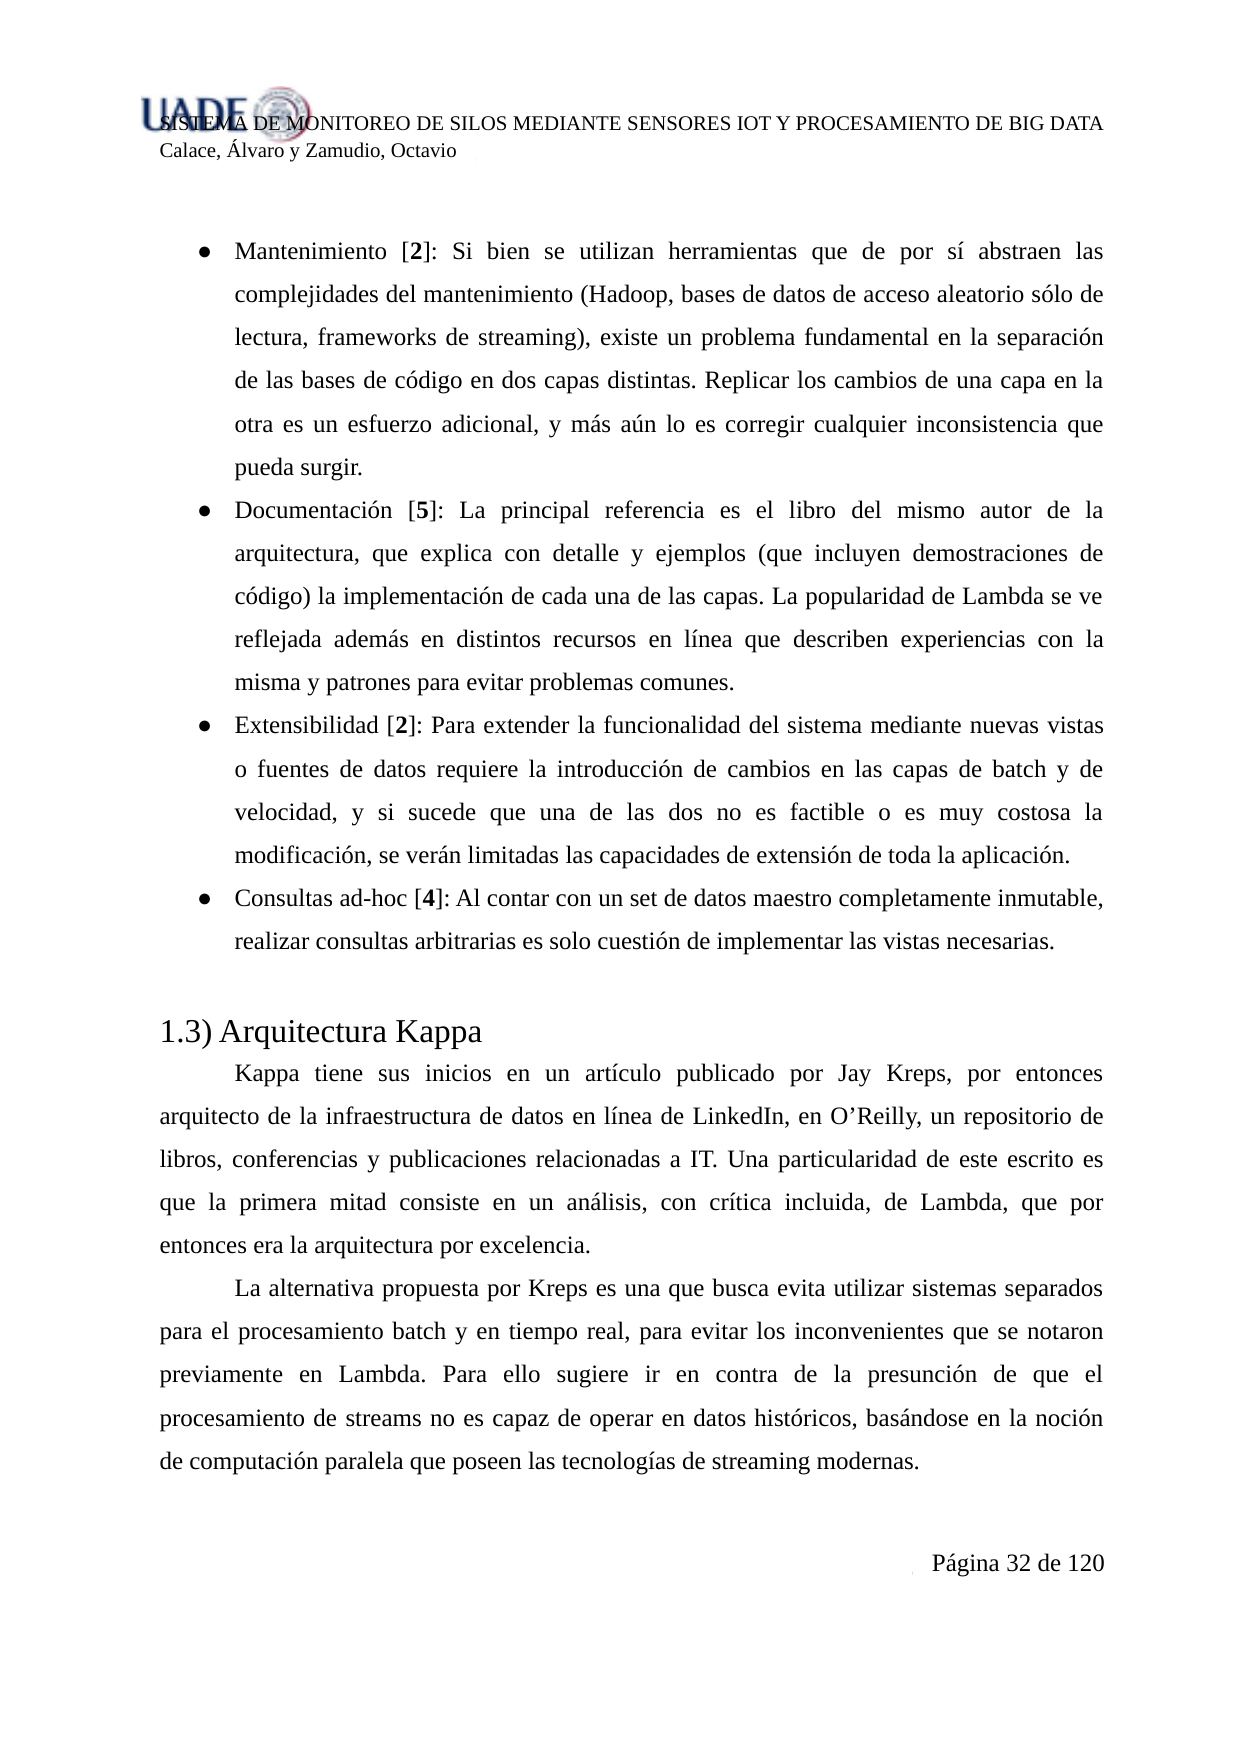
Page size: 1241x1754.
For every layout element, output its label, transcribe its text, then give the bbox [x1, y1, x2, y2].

picture [140, 86, 314, 146]
list Mantenimiento [2]: Si bien se utilizan herramientas que de por sí abstraen las complejidades del mantenimiento (Hadoop, bases de datos de acceso aleatorio sólo de lectura, frameworks de streaming), existe un problema fundamental en la separación de las bases de código en dos capas distintas. Replicar los cambios de una capa en la otra es un esfuerzo adicional, y más aún lo es corregir cualquier inconsistencia que pueda surgir. [197, 236, 1104, 481]
text Kappa tiene sus inicios en un artículo publicado por Jay Kreps, por entonces arquitecto de la infraestructura de datos en línea de LinkedIn, en O’Reilly, un repositorio de libros, conferencias y publicaciones relacionadas a IT. Una particularidad de este escrito es que la primera mitad consiste en un análisis, con crítica incluida, de Lambda, que por entonces era la arquitectura por excelencia. [159, 1058, 1104, 1259]
list Extensibilidad [2]: Para extender la funcionalidad del sistema mediante nuevas vistas o fuentes de datos requiere la introducción de cambios en las capas de batch y de velocidad, y si sucede que una de las dos no es factible o es muy costosa la modificación, se verán limitadas las capacidades de extensión de toda la aplicación. [197, 711, 1104, 869]
list Consultas ad-hoc [4]: Al contar con un set de datos maestro completamente inmutable, realizar consultas arbitrarias es solo cuestión de implementar las vistas necesarias. [197, 883, 1104, 955]
subtitle 1.3) Arquitectura Kappa [159, 1011, 1104, 1049]
list Documentación [5]: La principal referencia es el libro del mismo autor de la arquitectura, que explica con detalle y ejemplos (que incluyen demostraciones de código) la implementación de cada una de las capas. La popularidad de Lambda se ve reflejada además en distintos recursos en línea que describen experiencias con la misma y patrones para evitar problemas comunes. [197, 495, 1104, 696]
text La alternativa propuesta por Kreps es una que busca evita utilizar sistemas separados para el procesamiento batch y en tiempo real, para evitar los inconvenientes que se notaron previamente en Lambda. Para ello sugiere ir en contra de la presunción de que el procesamiento de streams no es capaz de operar en datos históricos, basándose en la noción de computación paralela que poseen las tecnologías de streaming modernas. [159, 1273, 1104, 1474]
